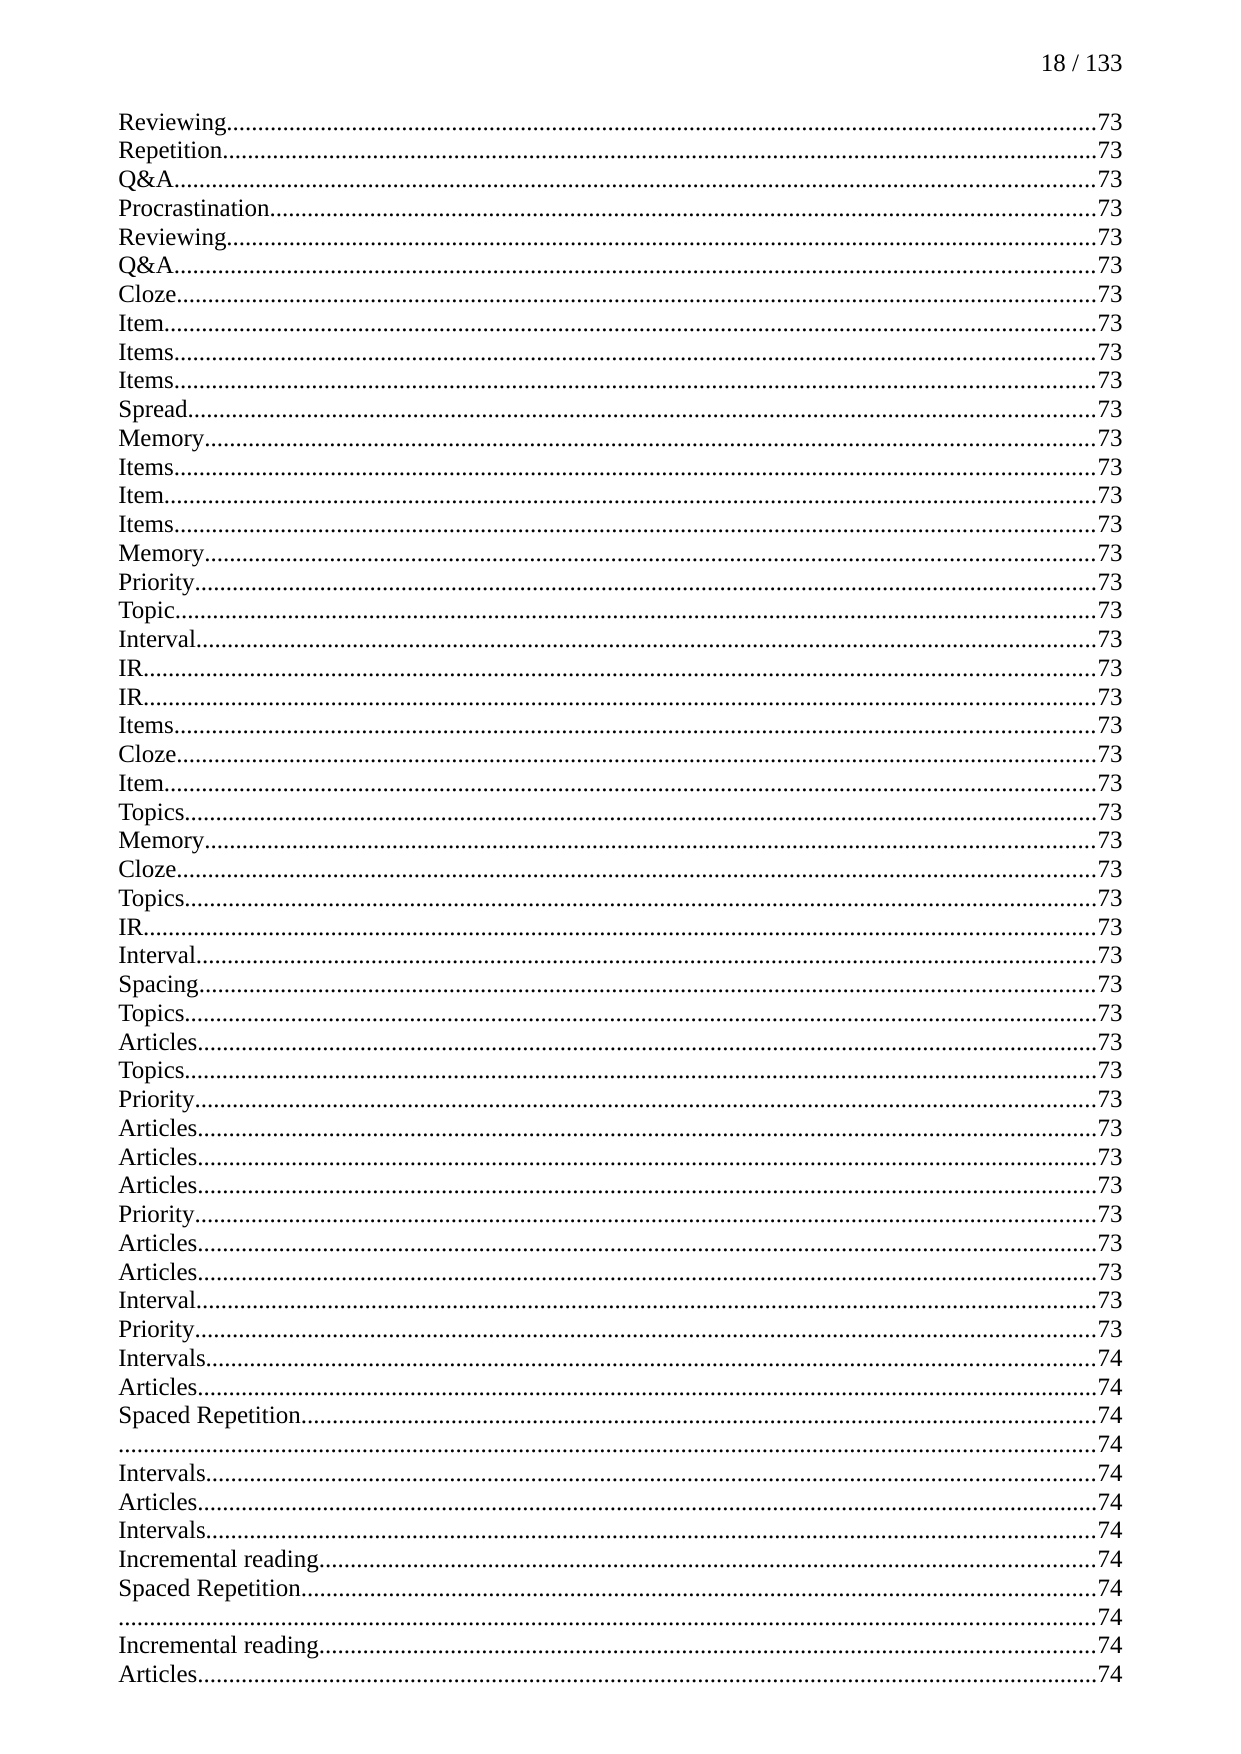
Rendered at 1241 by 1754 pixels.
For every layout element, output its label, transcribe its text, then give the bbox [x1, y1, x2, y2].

text Articles 73 [118, 1027, 1122, 1056]
text Memory 73 [118, 423, 1122, 452]
text Articles 73 [118, 1257, 1122, 1286]
text IR 73 [118, 912, 1122, 941]
text Q&A 73 [118, 251, 1122, 279]
text Topic 73 [118, 596, 1122, 624]
text Priority 73 [118, 1199, 1122, 1228]
text Interval 73 [118, 941, 1122, 969]
text Intervals 74 [118, 1343, 1122, 1372]
text Priority 73 [118, 567, 1122, 596]
text Articles 74 [118, 1487, 1122, 1516]
text Topics 73 [118, 1056, 1122, 1084]
text Articles 73 [118, 1171, 1122, 1199]
text Reviewing 73 [118, 107, 1122, 136]
text IR 73 [118, 682, 1122, 711]
text Spacing 73 [118, 969, 1122, 998]
text Priority 73 [118, 1084, 1122, 1113]
text Item 73 [118, 481, 1122, 509]
text Item 73 [118, 768, 1122, 797]
text Interval 73 [118, 1286, 1122, 1314]
text Reviewing 73 [118, 222, 1122, 251]
text IR 73 [118, 653, 1122, 682]
text Incremental reading 74 [118, 1631, 1122, 1659]
text Items 73 [118, 509, 1122, 538]
text Spread 73 [118, 394, 1122, 423]
text Intervals 74 [118, 1458, 1122, 1487]
text Items 73 [118, 452, 1122, 481]
text Priority 73 [118, 1314, 1122, 1343]
text 74 [118, 1429, 1122, 1458]
text Articles 73 [118, 1142, 1122, 1171]
text Procrastination 73 [118, 193, 1122, 222]
text Spaced Repetition 74 [118, 1573, 1122, 1602]
text Items 73 [118, 337, 1122, 366]
text Items 73 [118, 711, 1122, 739]
text Articles 73 [118, 1228, 1122, 1257]
text Articles 74 [118, 1372, 1122, 1401]
text Interval 73 [118, 624, 1122, 653]
text Topics 73 [118, 883, 1122, 912]
text 74 [118, 1602, 1122, 1631]
text Topics 73 [118, 998, 1122, 1027]
text Articles 73 [118, 1113, 1122, 1142]
text Topics 73 [118, 797, 1122, 826]
text Item 73 [118, 308, 1122, 337]
text Q&A 73 [118, 164, 1122, 193]
text Repetition 73 [118, 136, 1122, 164]
text Cloze 73 [118, 854, 1122, 883]
text Articles 74 [118, 1659, 1122, 1688]
text Incremental reading 74 [118, 1544, 1122, 1573]
text Memory 73 [118, 538, 1122, 567]
text Memory 73 [118, 826, 1122, 854]
text Cloze 73 [118, 279, 1122, 308]
text Cloze 73 [118, 739, 1122, 768]
text Spaced Repetition 74 [118, 1401, 1122, 1429]
text Intervals 74 [118, 1516, 1122, 1544]
text Items 73 [118, 366, 1122, 394]
